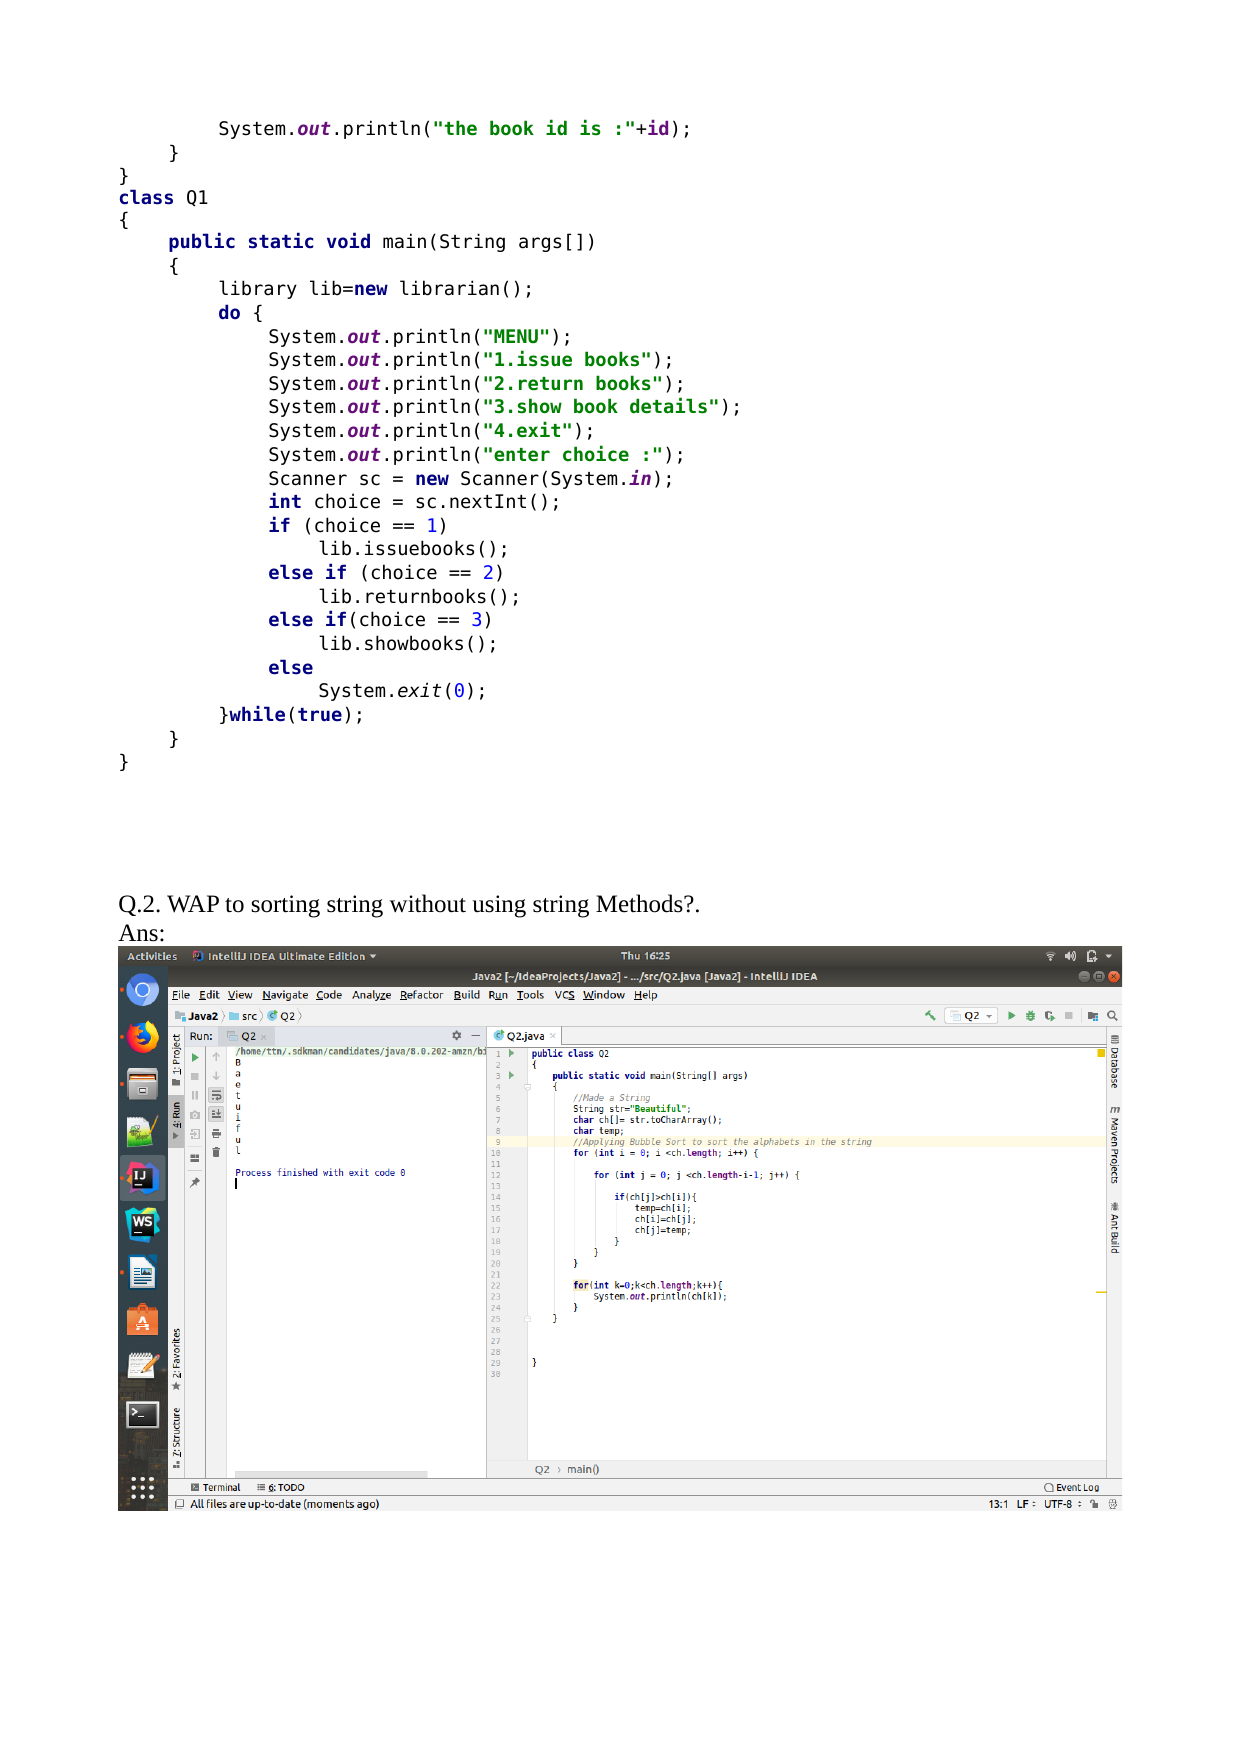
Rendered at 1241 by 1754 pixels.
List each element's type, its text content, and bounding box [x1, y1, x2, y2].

text System.out.println("MENU"); [118, 326, 1122, 349]
text Scanner sc = new Scanner(System.in); [118, 467, 1122, 491]
text else if (choice == 2) [118, 562, 1122, 586]
text else [118, 657, 1122, 680]
text public static void main(String args[]) [118, 231, 1122, 255]
text else if(choice == 3) [118, 609, 1122, 633]
text System.exit(0); [118, 680, 1122, 704]
text class Q1 [118, 187, 1122, 209]
text } [118, 142, 1122, 165]
text do { [118, 302, 1122, 326]
text System.out.println("the book id is :"+id); [118, 118, 1122, 142]
text }while(true); [118, 704, 1122, 728]
text { [118, 209, 1122, 231]
text library lib=new librarian(); [118, 278, 1122, 302]
text Ans: [118, 918, 1122, 946]
text lib.issuebooks(); [118, 538, 1122, 562]
text lib.showbooks(); [118, 633, 1122, 657]
text System.out.println("1.issue books"); [118, 349, 1122, 373]
text Q.2. WAP to sorting string without using string Methods?. [118, 889, 1122, 918]
text lib.returnbooks(); [118, 586, 1122, 609]
text if (choice == 1) [118, 515, 1122, 538]
text System.out.println("2.return books"); [118, 373, 1122, 397]
text System.out.println("3.show book details"); [118, 397, 1122, 420]
text int choice = sc.nextInt(); [118, 491, 1122, 515]
text System.out.println("4.exit"); [118, 420, 1122, 444]
text System.out.println("enter choice :"); [118, 444, 1122, 467]
picture [118, 946, 1123, 1511]
text } [118, 728, 1122, 751]
text { [118, 255, 1122, 278]
text } [118, 165, 1122, 187]
text } [118, 751, 1122, 773]
